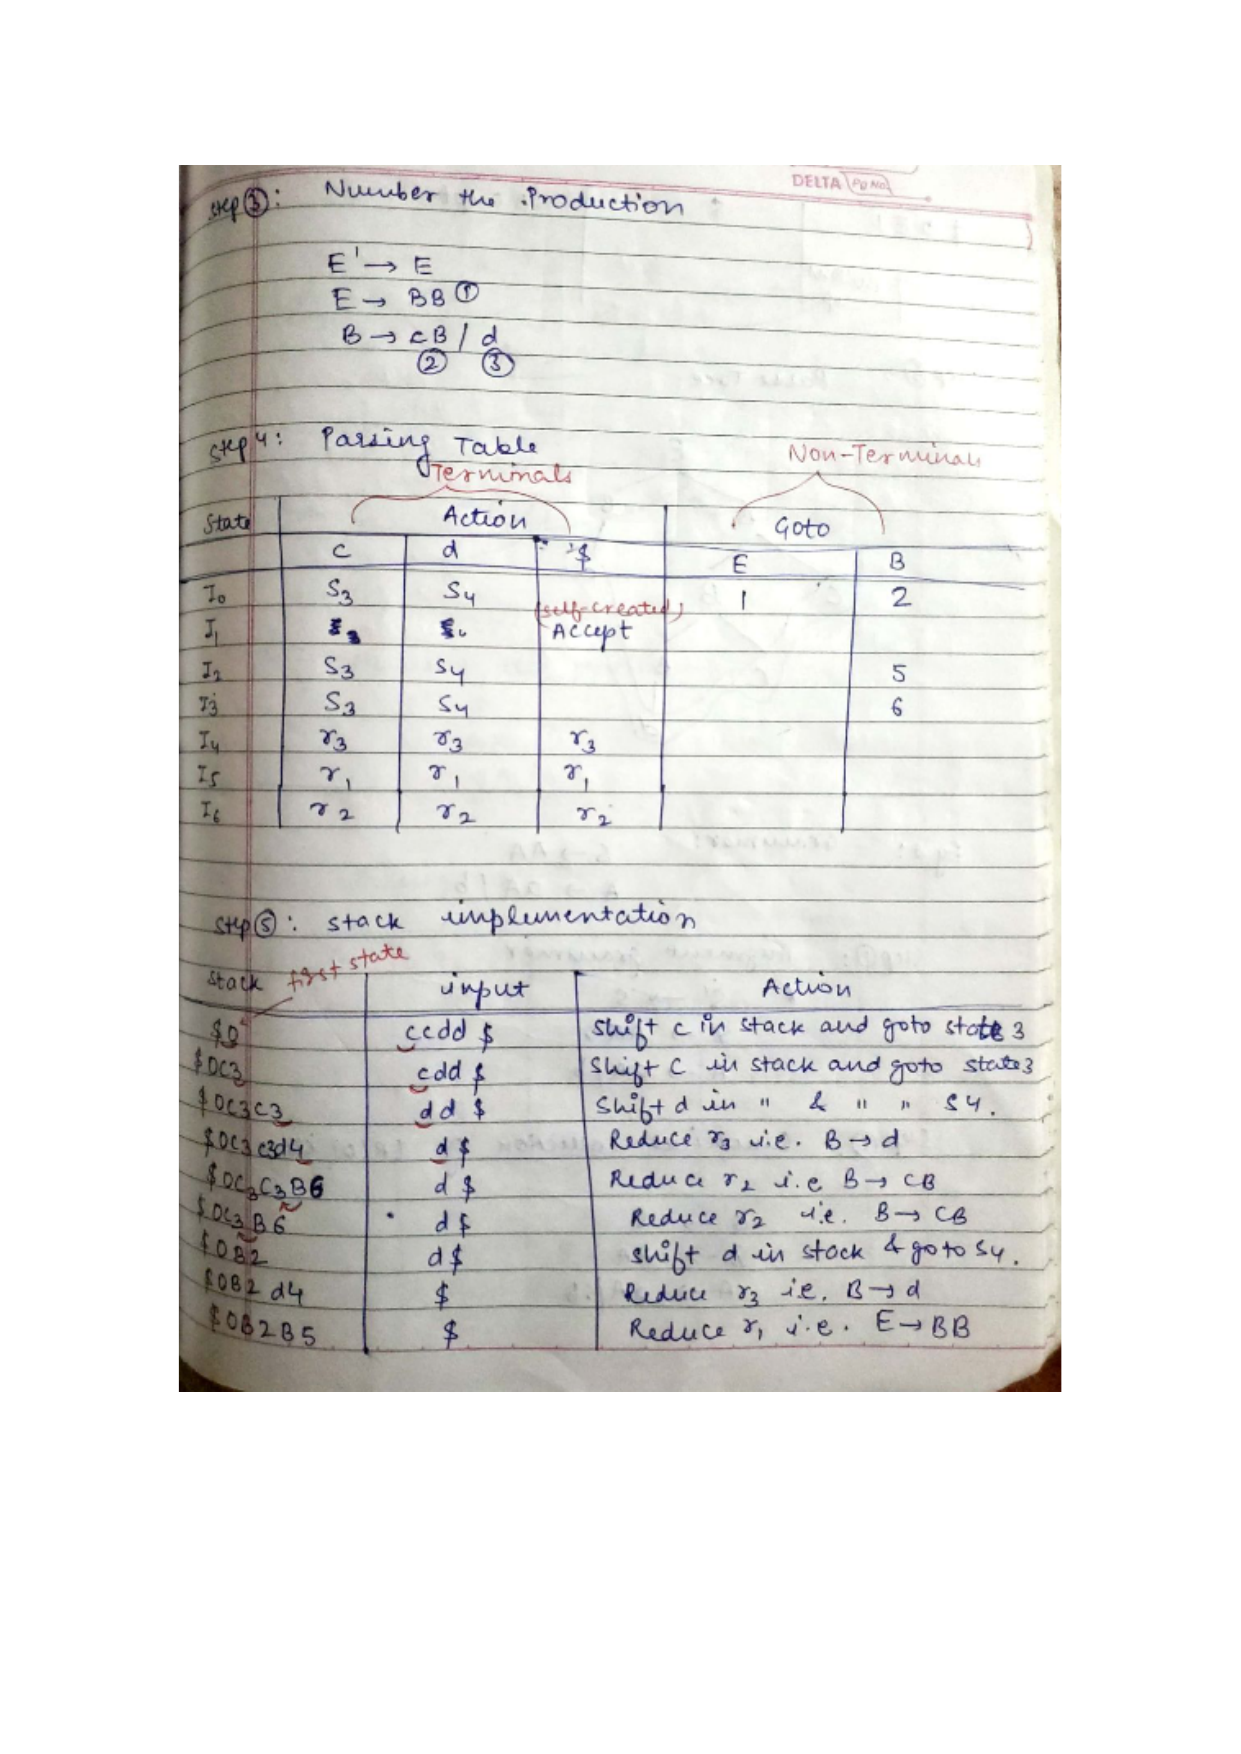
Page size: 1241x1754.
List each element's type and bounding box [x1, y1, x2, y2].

picture [178, 165, 1062, 1392]
